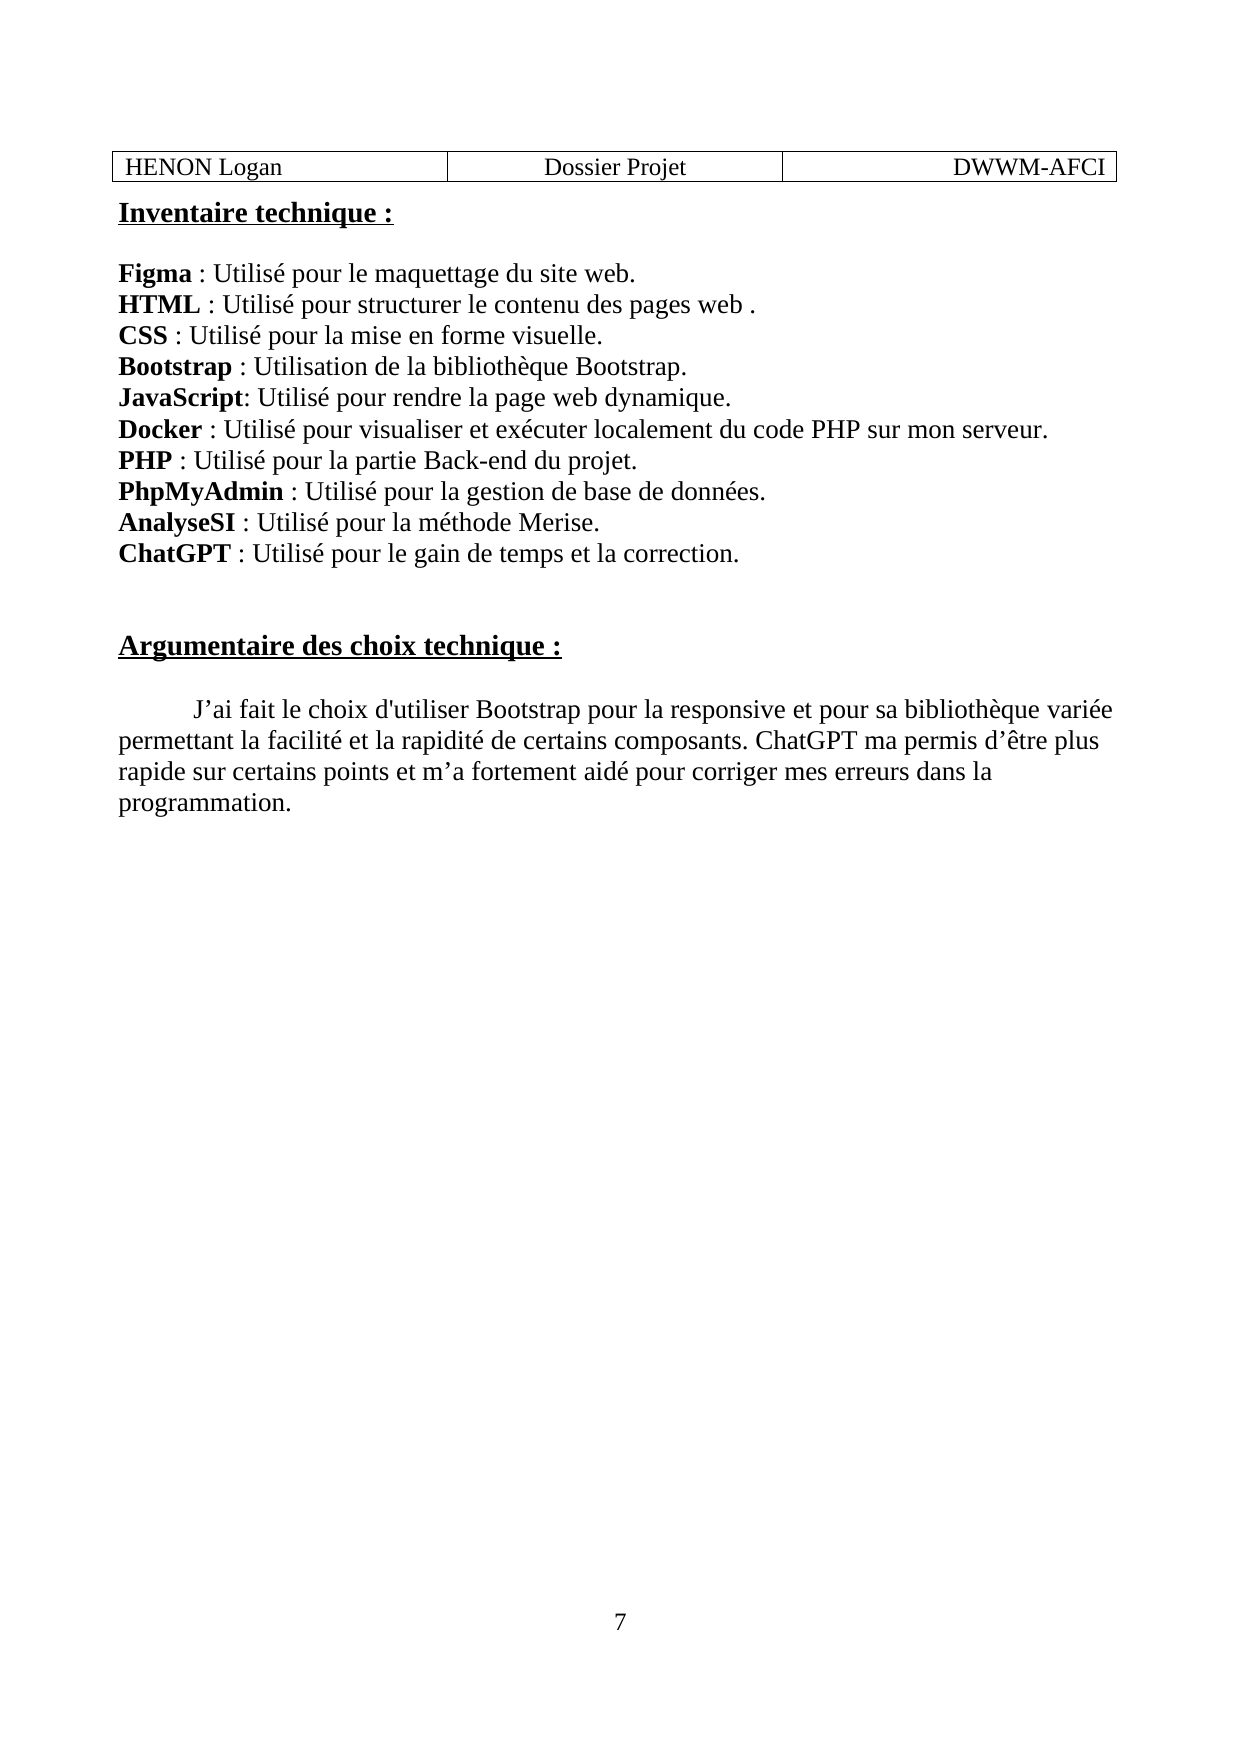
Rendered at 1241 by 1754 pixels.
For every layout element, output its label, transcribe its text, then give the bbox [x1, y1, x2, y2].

text J’ai fait le choix d'utiliser Bootstrap pour la responsive et pour sa bibliothèque variée permettant la facilité et la rapidité de certains composants. ChatGPT ma permis d’être plus rapide sur certains points et m’a fortement aidé pour corriger mes erreurs dans la programmation. [118, 693, 1122, 818]
text ChatGPT : Utilisé pour le gain de temps et la correction. [118, 537, 1122, 568]
text PhpMyAdmin : Utilisé pour la gestion de base de données. [118, 475, 1122, 506]
text JavaScript: Utilisé pour rendre la page web dynamique. [118, 382, 1122, 413]
text Argumentaire des choix technique : [118, 628, 1122, 662]
text HTML : Utilisé pour structurer le contenu des pages web . [118, 288, 1122, 319]
text AnalyseSI : Utilisé pour la méthode Merise. [118, 506, 1122, 537]
text Inventaire technique : [118, 195, 1122, 228]
text Figma : Utilisé pour le maquettage du site web. [118, 257, 1122, 288]
text Bootstrap : Utilisation de la bibliothèque Bootstrap. [118, 350, 1122, 382]
text CSS : Utilisé pour la mise en forme visuelle. [118, 319, 1122, 350]
text Docker : Utilisé pour visualiser et exécuter localement du code PHP sur mon serveur. PHP : Utilisé pour la partie Back-end du projet. [118, 413, 1122, 475]
